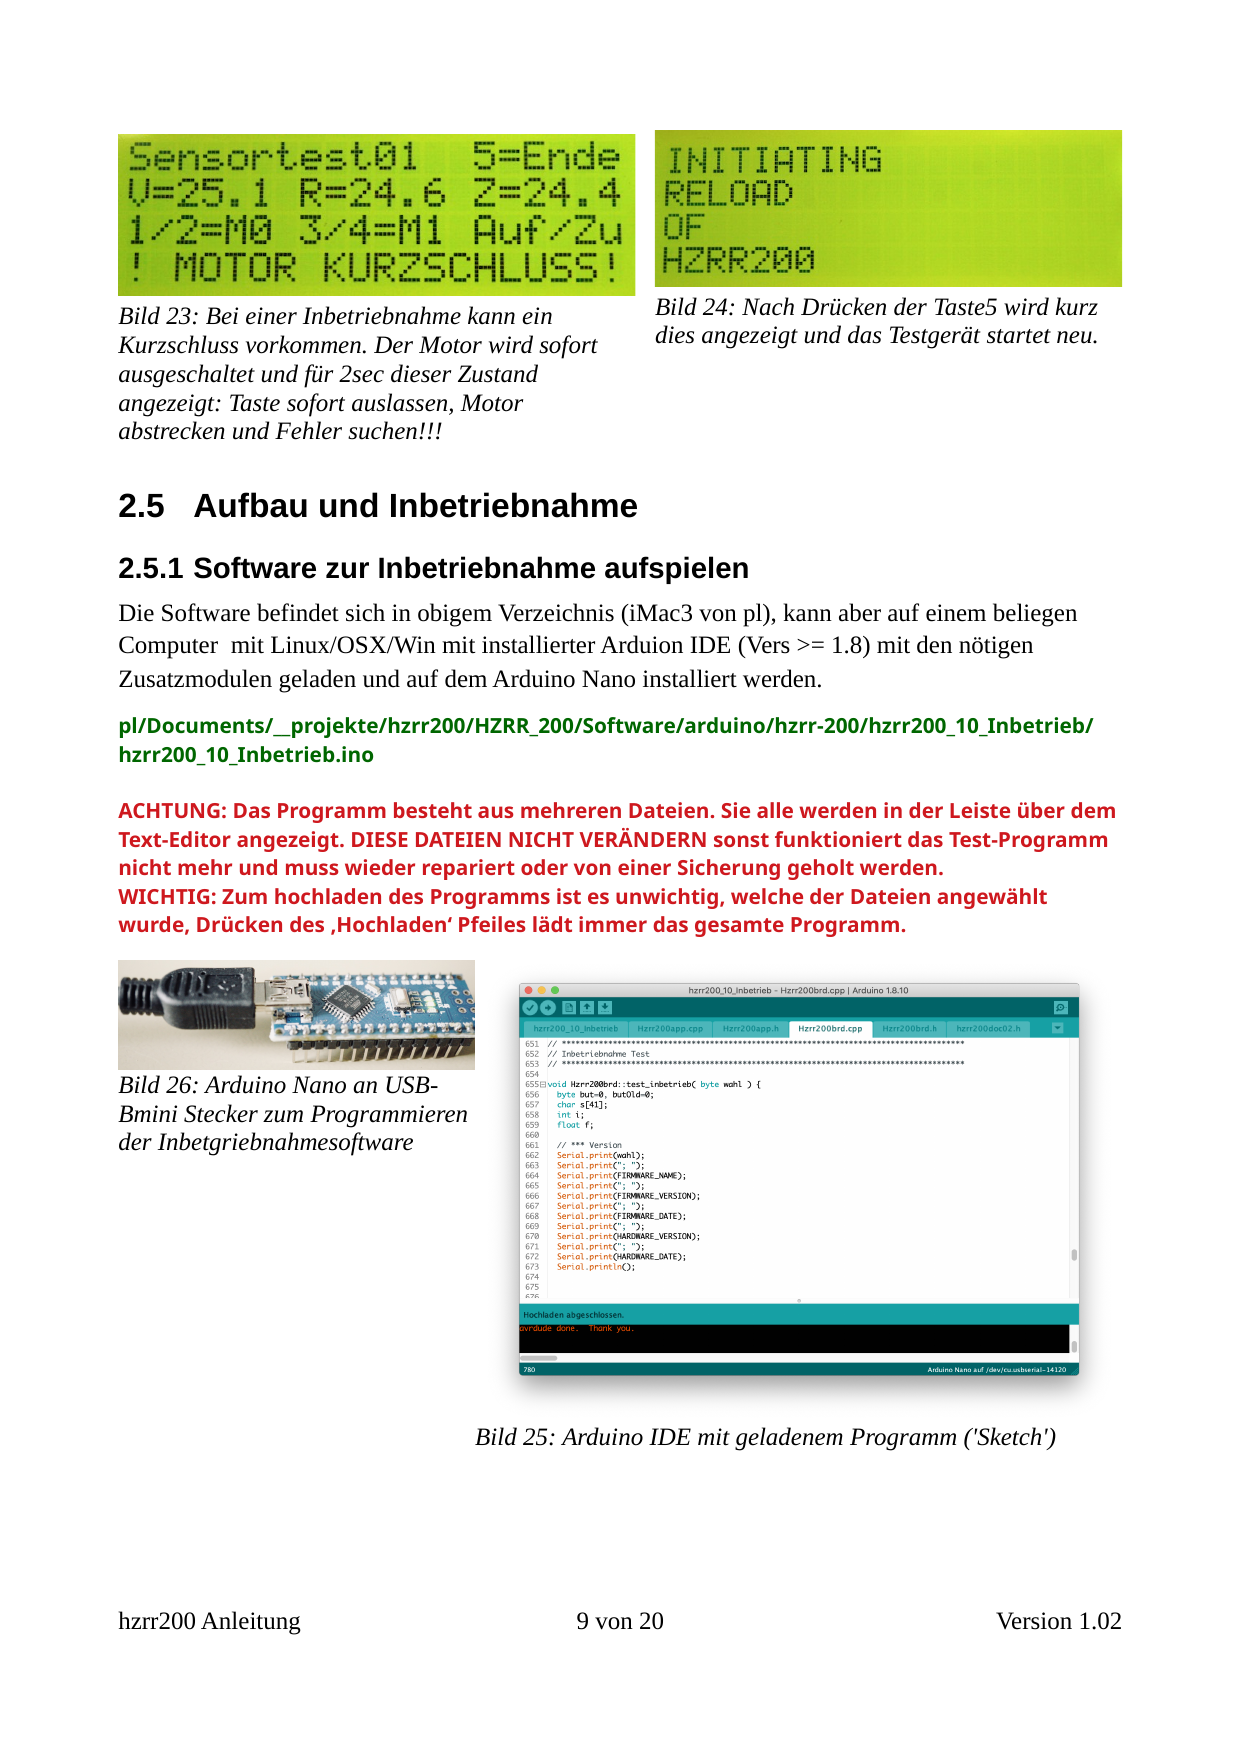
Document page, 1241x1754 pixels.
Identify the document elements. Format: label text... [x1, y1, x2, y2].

picture [482, 959, 1116, 1422]
text [475, 954, 1120, 966]
text Bild 25: Arduino IDE mit geladenem Programm ('Sketch') [475, 966, 1120, 1451]
text Bild 26: Arduino Nano an USB-Bmini Stecker zum Programmieren der Inbetgriebnahmesoftware [118, 1070, 475, 1156]
picture [118, 134, 636, 296]
text WICHTIG: Zum hochladen des Programms ist es unwichtig, welche der Dateien angewählt wurde, Drücken des ‚Hochladen‘ Pfeiles lädt immer das gesamte Programm. [118, 882, 1122, 939]
text [118, 951, 495, 960]
subtitle Software zur Inbetriebnahme aufspielen [118, 551, 1122, 585]
picture [654, 130, 1123, 287]
picture [118, 960, 475, 1070]
text Die Software befindet sich in obigem Verzeichnis (iMac3 von pl), kann aber auf einem beliegen Computer mit Linux/OSX/Win mit installierter Arduion IDE (Vers >= 1.8) mit den nötigen Zusatzmodulen geladen und auf dem Arduino Nano installiert werden. [118, 598, 1122, 692]
text Bild 23: Bei einer Inbetriebnahme kann ein Kurzschluss vorkommen. Der Motor wird sofort ausgeschaltet und für 2sec dieser Zustand angezeigt: Taste sofort auslassen, Motor abstrecken und Fehler suchen!!! [118, 296, 635, 445]
text pl/Documents/__projekte/hzrr200/HZRR_200/Software/arduino/hzrr-200/hzrr200_10_Inbetrieb/hzrr200_10_Inbetrieb.ino [118, 711, 1122, 768]
subtitle Aufbau und Inbetriebnahme [118, 486, 1122, 524]
text ACHTUNG: Das Programm besteht aus mehreren Dateien. Sie alle werden in der Leiste über dem Text-Editor angezeigt. DIESE DATEIEN NICHT VERÄNDERN sonst funktioniert das Test-Programm nicht mehr und muss wieder repariert oder von einer Sicherung geholt werden. [118, 797, 1122, 882]
text [475, 1451, 1120, 1490]
text Bild 24: Nach Drücken der Taste5 wird kurz dies angezeigt und das Testgerät startet neu. [655, 287, 1122, 349]
